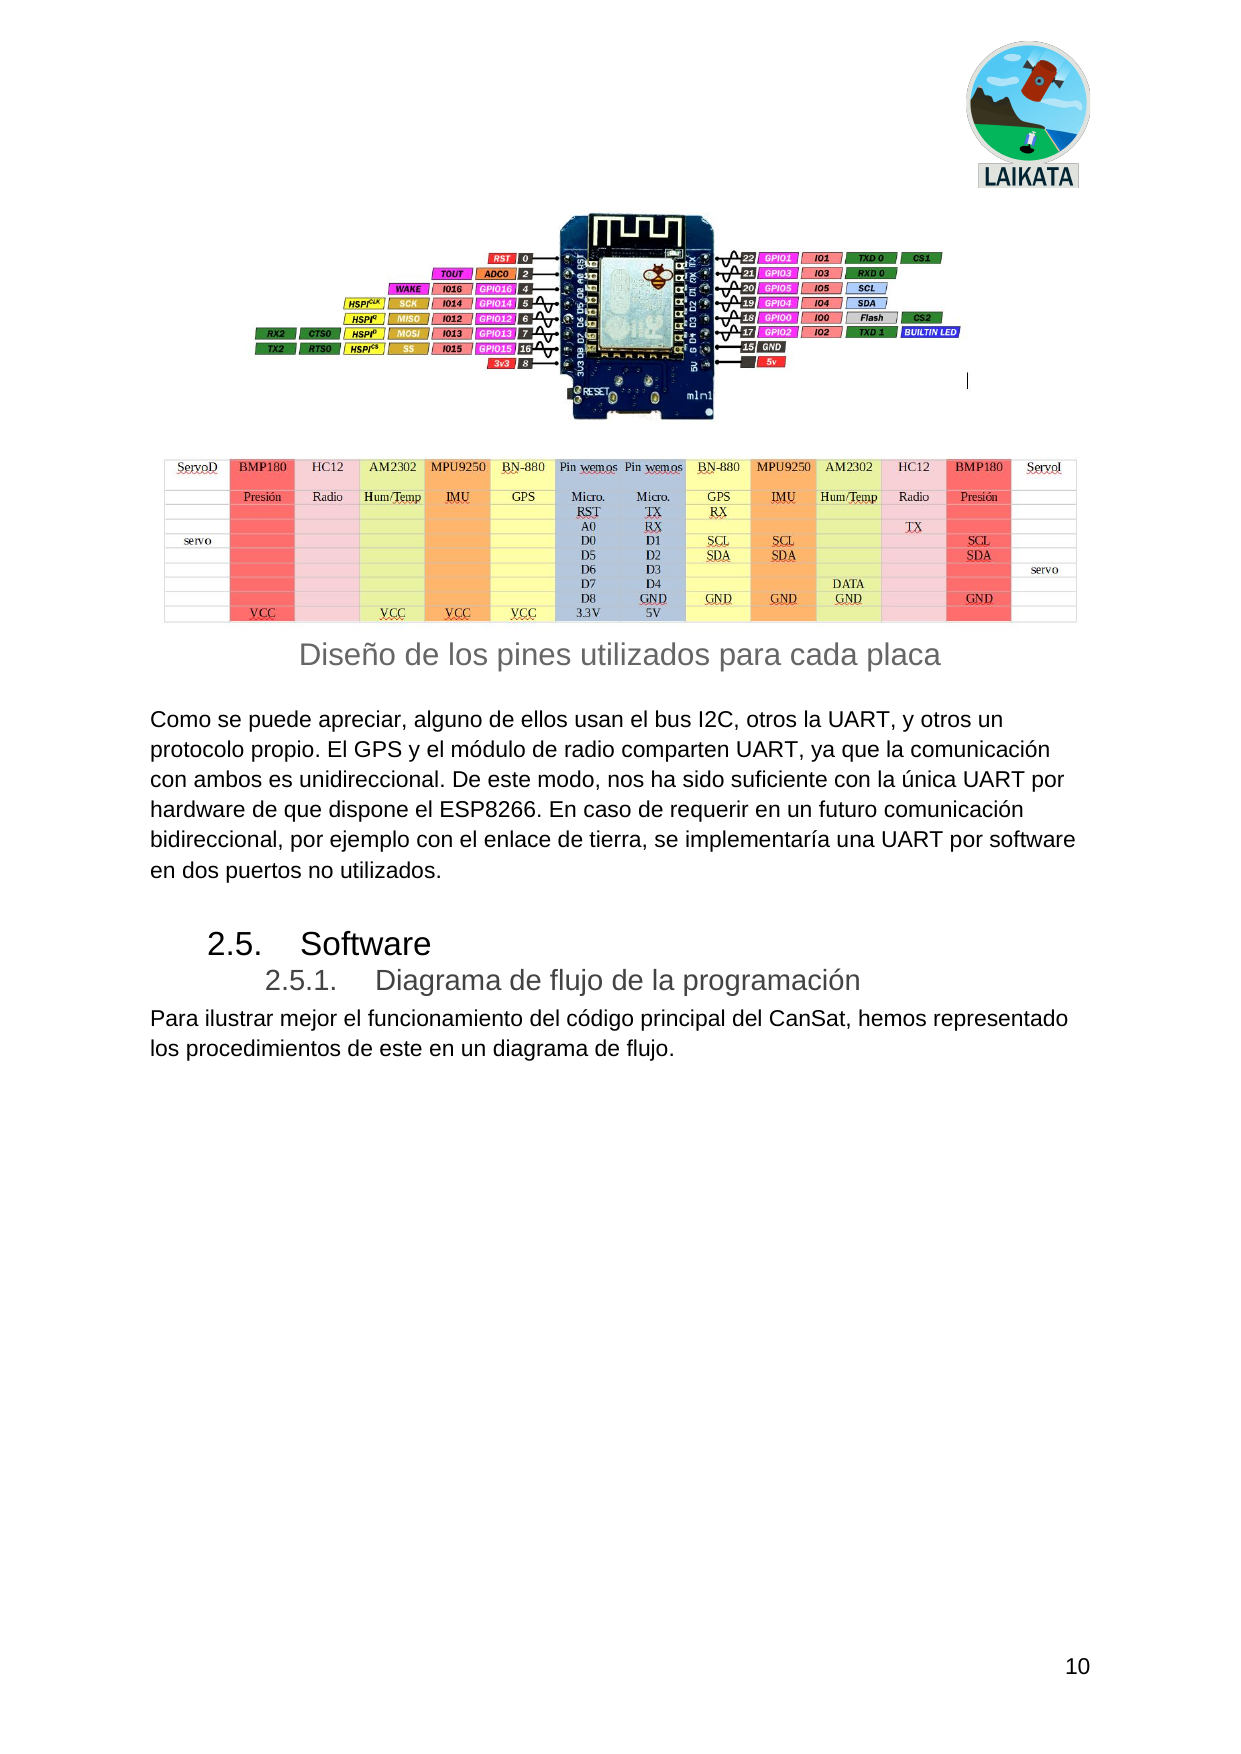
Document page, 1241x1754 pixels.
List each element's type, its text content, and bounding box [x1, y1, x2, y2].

subtitle Diagrama de flujo de la programación [337, 963, 1090, 996]
picture [150, 41, 1091, 633]
subtitle Diseño de los pines utilizados para cada placa [150, 636, 1090, 672]
subtitle Software [262, 924, 1090, 963]
text Como se puede apreciar, alguno de ellos usan el bus I2C, otros la UART, y otros un protocolo propio. El GPS y el módulo de radio comparten UART, ya que la comunicación con ambos es unidireccional. De este modo, nos ha sido suficiente con la única UART por hardware de que dispone el ESP8266. En caso de requerir en un futuro comunicación bidireccional, por ejemplo con el enlace de tierra, se implementaría una UART por software en dos puertos no utilizados. [150, 706, 1090, 883]
text Para ilustrar mejor el funcionamiento del código principal del CanSat, hemos representado los procedimientos de este en un diagrama de flujo. [150, 1005, 1090, 1061]
